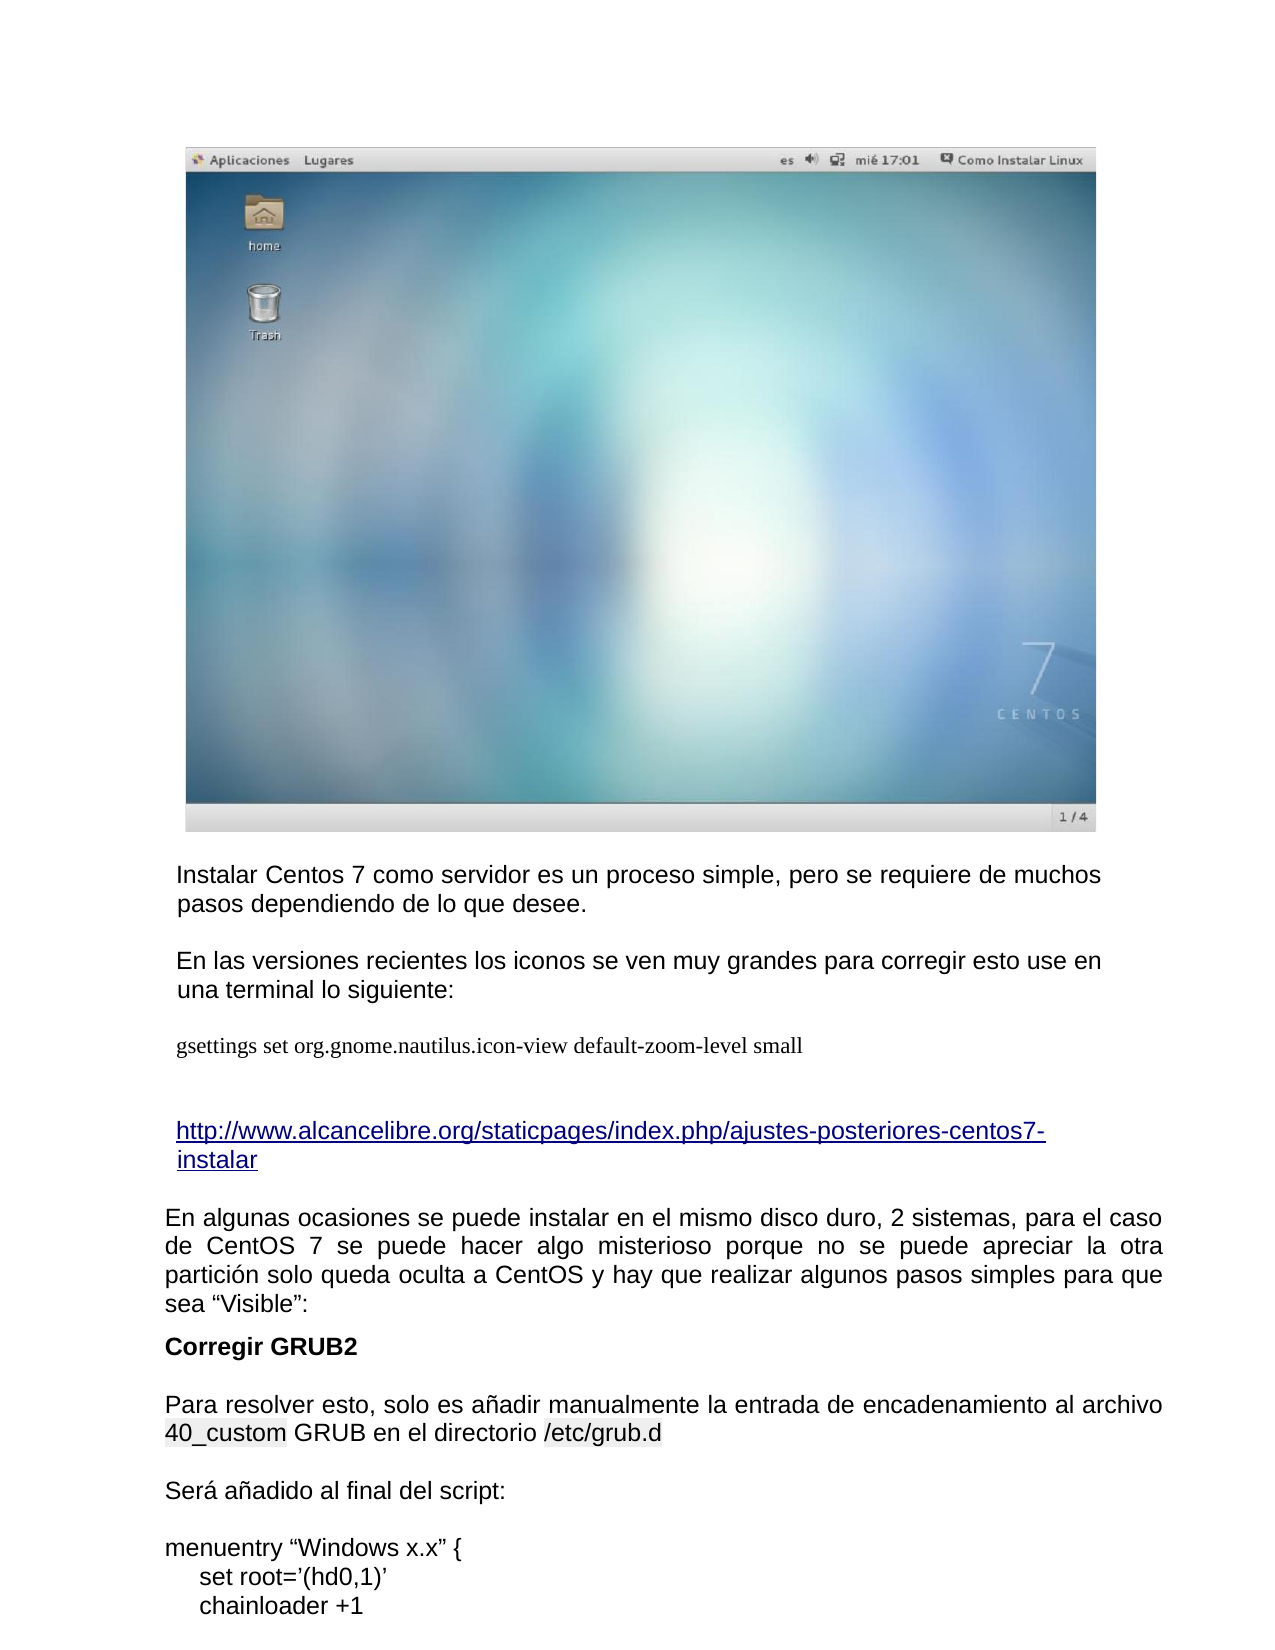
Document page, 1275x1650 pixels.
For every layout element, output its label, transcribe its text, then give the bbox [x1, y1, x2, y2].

text menuentry “Windows x.x” { [164, 1533, 1164, 1562]
subtitle Corregir GRUB2 [164, 1332, 1164, 1361]
text Instalar Centos 7 como servidor es un proceso simple, pero se requiere de muchos pasos dependiendo de lo que desee. [176, 860, 1103, 917]
text gsettings set org.gnome.nautilus.icon-view default-zoom-level small [176, 1032, 1103, 1059]
picture [185, 147, 1097, 832]
text chainloader +1 [164, 1591, 1164, 1619]
text Para resolver esto, solo es añadir manualmente la entrada de encadenamiento al archivo 40_custom GRUB en el directorio /etc/grub.d [164, 1389, 1164, 1447]
text set root=’(hd0,1)’ [164, 1562, 1164, 1591]
text En las versiones recientes los iconos se ven muy grandes para corregir esto use en una terminal lo siguiente: [176, 946, 1103, 1004]
text Será añadido al final del script: [164, 1476, 1164, 1504]
text http://www.alcancelibre.org/staticpages/index.php/ajustes-posteriores-centos7-instalar [176, 1116, 1103, 1174]
text En algunas ocasiones se puede instalar en el mismo disco duro, 2 sistemas, para el caso de CentOS 7 se puede hacer algo misterioso porque no se puede apreciar la otra partición solo queda oculta a CentOS y hay que realizar algunos pasos simples para que sea “Visible”: [164, 1202, 1164, 1317]
